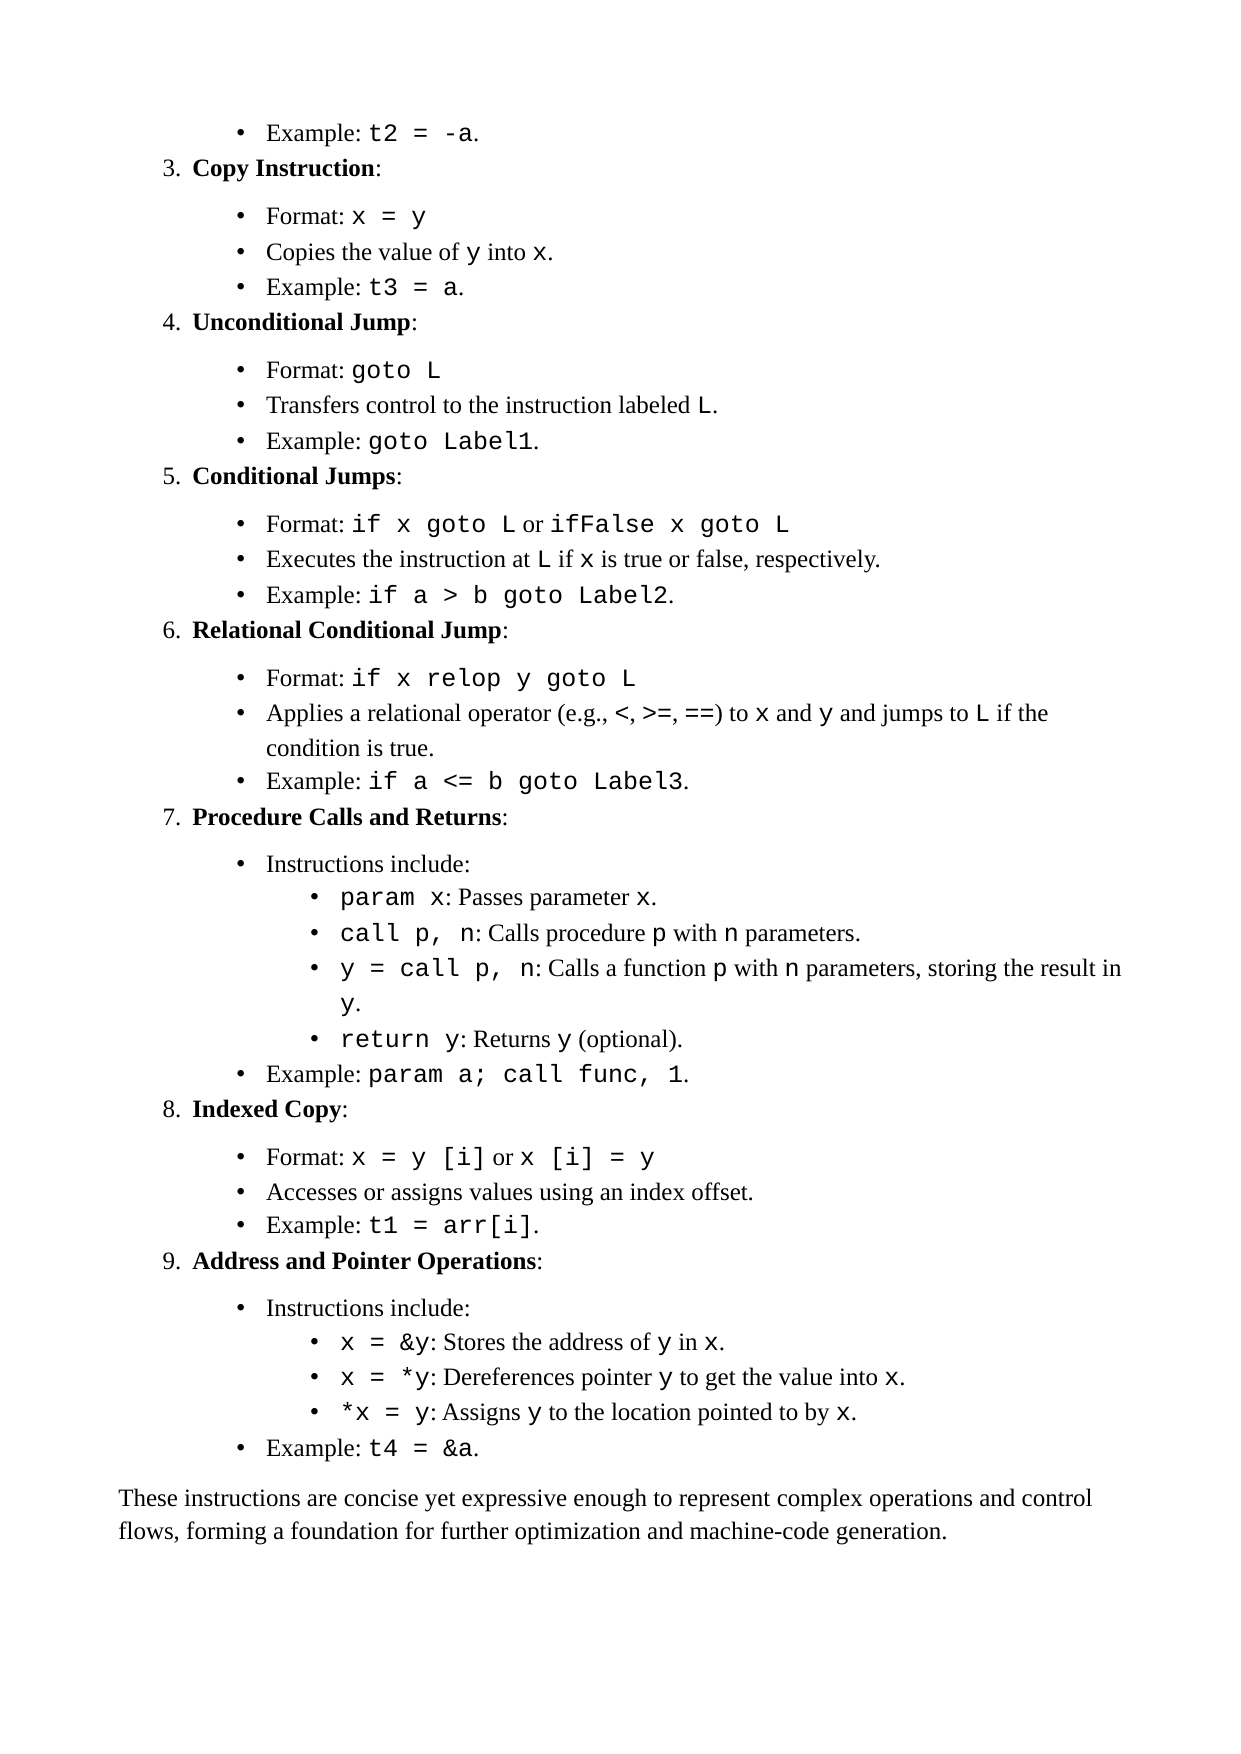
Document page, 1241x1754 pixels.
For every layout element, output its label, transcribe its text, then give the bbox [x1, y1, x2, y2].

list Example: t4 = &a. [236, 1433, 1122, 1464]
list Address and Pointer Operations: [162, 1246, 1122, 1275]
list Example: if a <= b goto Label3. [236, 766, 1122, 797]
list Format: if x relop y goto L [236, 663, 1122, 693]
list *x = y: Assigns y to the location pointed to by x. [310, 1397, 1122, 1428]
text These instructions are concise yet expressive enough to represent complex operations and control flows, forming a foundation for further optimization and machine-code generation. [118, 1483, 1122, 1544]
list Unconditional Jump: [162, 307, 1122, 336]
list param x: Passes parameter x. [310, 882, 1122, 913]
list Executes the instruction at L if x is true or false, respectively. [236, 544, 1122, 575]
list Applies a relational operator (e.g., <, >=, ==) to x and y and jumps to L if the condition is true. [236, 698, 1122, 762]
list x = &y: Stores the address of y in x. [310, 1327, 1122, 1357]
list Example: if a > b goto Label2. [236, 580, 1122, 611]
list Conditional Jumps: [162, 461, 1122, 490]
list Instructions include: [236, 1293, 1122, 1322]
list return y: Returns y (optional). [310, 1024, 1122, 1054]
list Example: t1 = arr[i]. [236, 1211, 1122, 1241]
list call p, n: Calls procedure p with n parameters. [310, 918, 1122, 948]
list Example: param a; call func, 1. [236, 1059, 1122, 1090]
list Instructions include: [236, 849, 1122, 878]
list Copies the value of y into x. [236, 237, 1122, 267]
list Relational Conditional Jump: [162, 615, 1122, 644]
list Example: t2 = -a. [236, 118, 1122, 149]
list Transfers control to the instruction labeled L. [236, 390, 1122, 421]
list Format: x = y [236, 201, 1122, 232]
list Indexed Copy: [162, 1094, 1122, 1123]
list Example: t3 = a. [236, 272, 1122, 303]
list Copy Instruction: [162, 153, 1122, 182]
list Format: x = y [i] or x [i] = y [236, 1142, 1122, 1173]
list x = *y: Dereferences pointer y to get the value into x. [310, 1362, 1122, 1393]
list y = call p, n: Calls a function p with n parameters, storing the result in y. [310, 953, 1122, 1019]
list Format: goto L [236, 355, 1122, 386]
list Accesses or assigns values using an index offset. [236, 1177, 1122, 1206]
list Example: goto Label1. [236, 426, 1122, 457]
list Format: if x goto L or ifFalse x goto L [236, 509, 1122, 540]
list Procedure Calls and Returns: [162, 802, 1122, 830]
